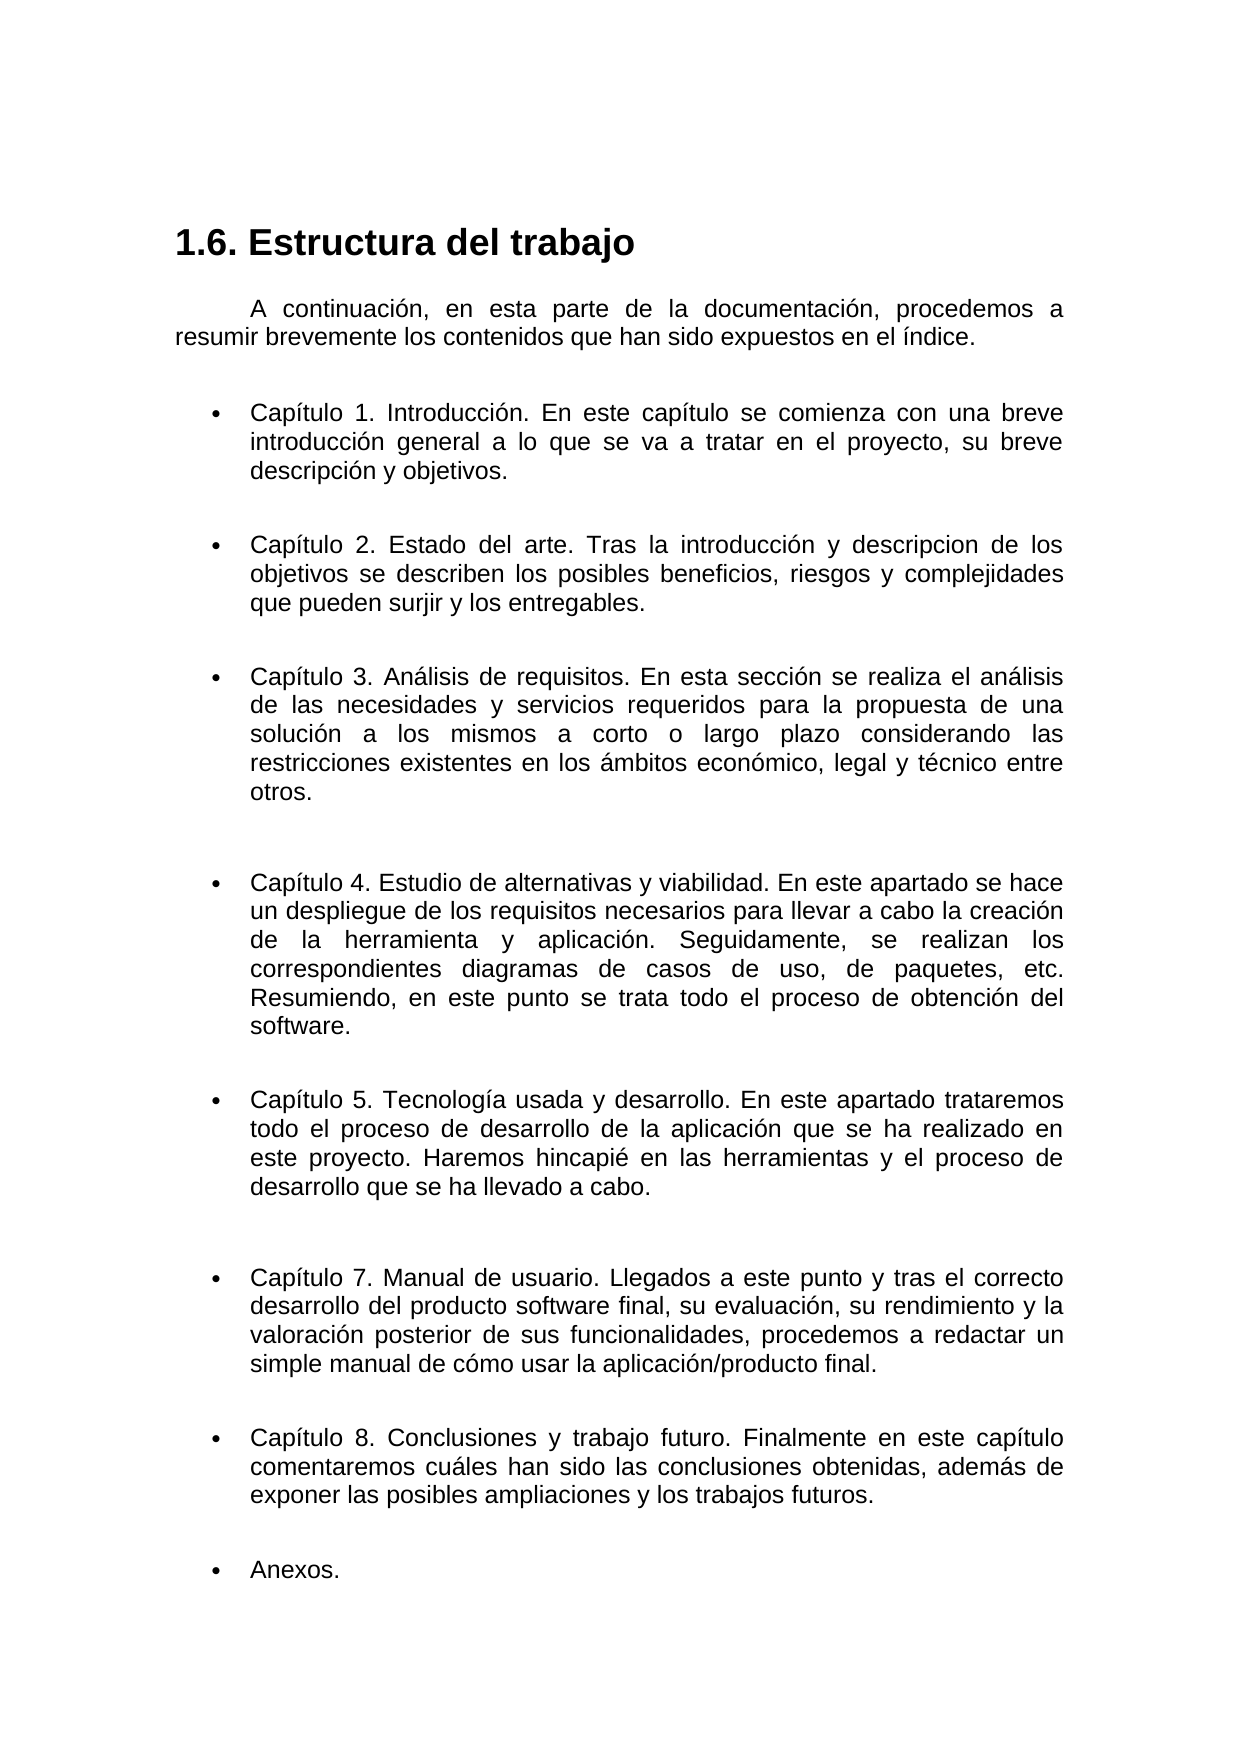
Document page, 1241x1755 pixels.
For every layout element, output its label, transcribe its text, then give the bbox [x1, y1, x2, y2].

list Capítulo 3. Análisis de requisitos. En esta sección se realiza el análisis de las necesidades y servicios requeridos para la propuesta de una solución a los mismos a corto o largo plazo considerando las restricciones existentes en los ámbitos económico, legal y técnico entre otros. [212, 662, 1065, 805]
list Capítulo 5. Tecnología usada y desarrollo. En este apartado trataremos todo el proceso de desarrollo de la aplicación que se ha realizado en este proyecto. Haremos hincapié en las herramientas y el proceso de desarrollo que se ha llevado a cabo. [212, 1085, 1065, 1200]
list Capítulo 4. Estudio de alternativas y viabilidad. En este apartado se hace un despliegue de los requisitos necesarios para llevar a cabo la creación de la herramienta y aplicación. Seguidamente, se realizan los correspondientes diagramas de casos de uso, de paquetes, etc. Resumiendo, en este punto se trata todo el proceso de obtención del software. [212, 867, 1065, 1040]
subtitle 1.6. Estructura del trabajo [175, 220, 1065, 263]
list Capítulo 2. Estado del arte. Tras la introducción y descripcion de los objetivos se describen los posibles beneficios, riesgos y complejidades que pueden surjir y los entregables. [212, 530, 1065, 616]
list Capítulo 8. Conclusiones y trabajo futuro. Finalmente en este capítulo comentaremos cuáles han sido las conclusiones obtenidas, además de exponer las posibles ampliaciones y los trabajos futuros. [212, 1423, 1065, 1509]
text A continuación, en esta parte de la documentación, procedemos a resumir brevemente los contenidos que han sido expuestos en el índice. [175, 294, 1065, 351]
list Capítulo 1. Introducción. En este capítulo se comienza con una breve introducción general a lo que se va a tratar en el proyecto, su breve descripción y objetivos. [212, 398, 1065, 484]
list Capítulo 7. Manual de usuario. Llegados a este punto y tras el correcto desarrollo del producto software final, su evaluación, su rendimiento y la valoración posterior de sus funcionalidades, procedemos a redactar un simple manual de cómo usar la aplicación/producto final. [212, 1262, 1065, 1377]
list Anexos. [212, 1554, 1065, 1583]
